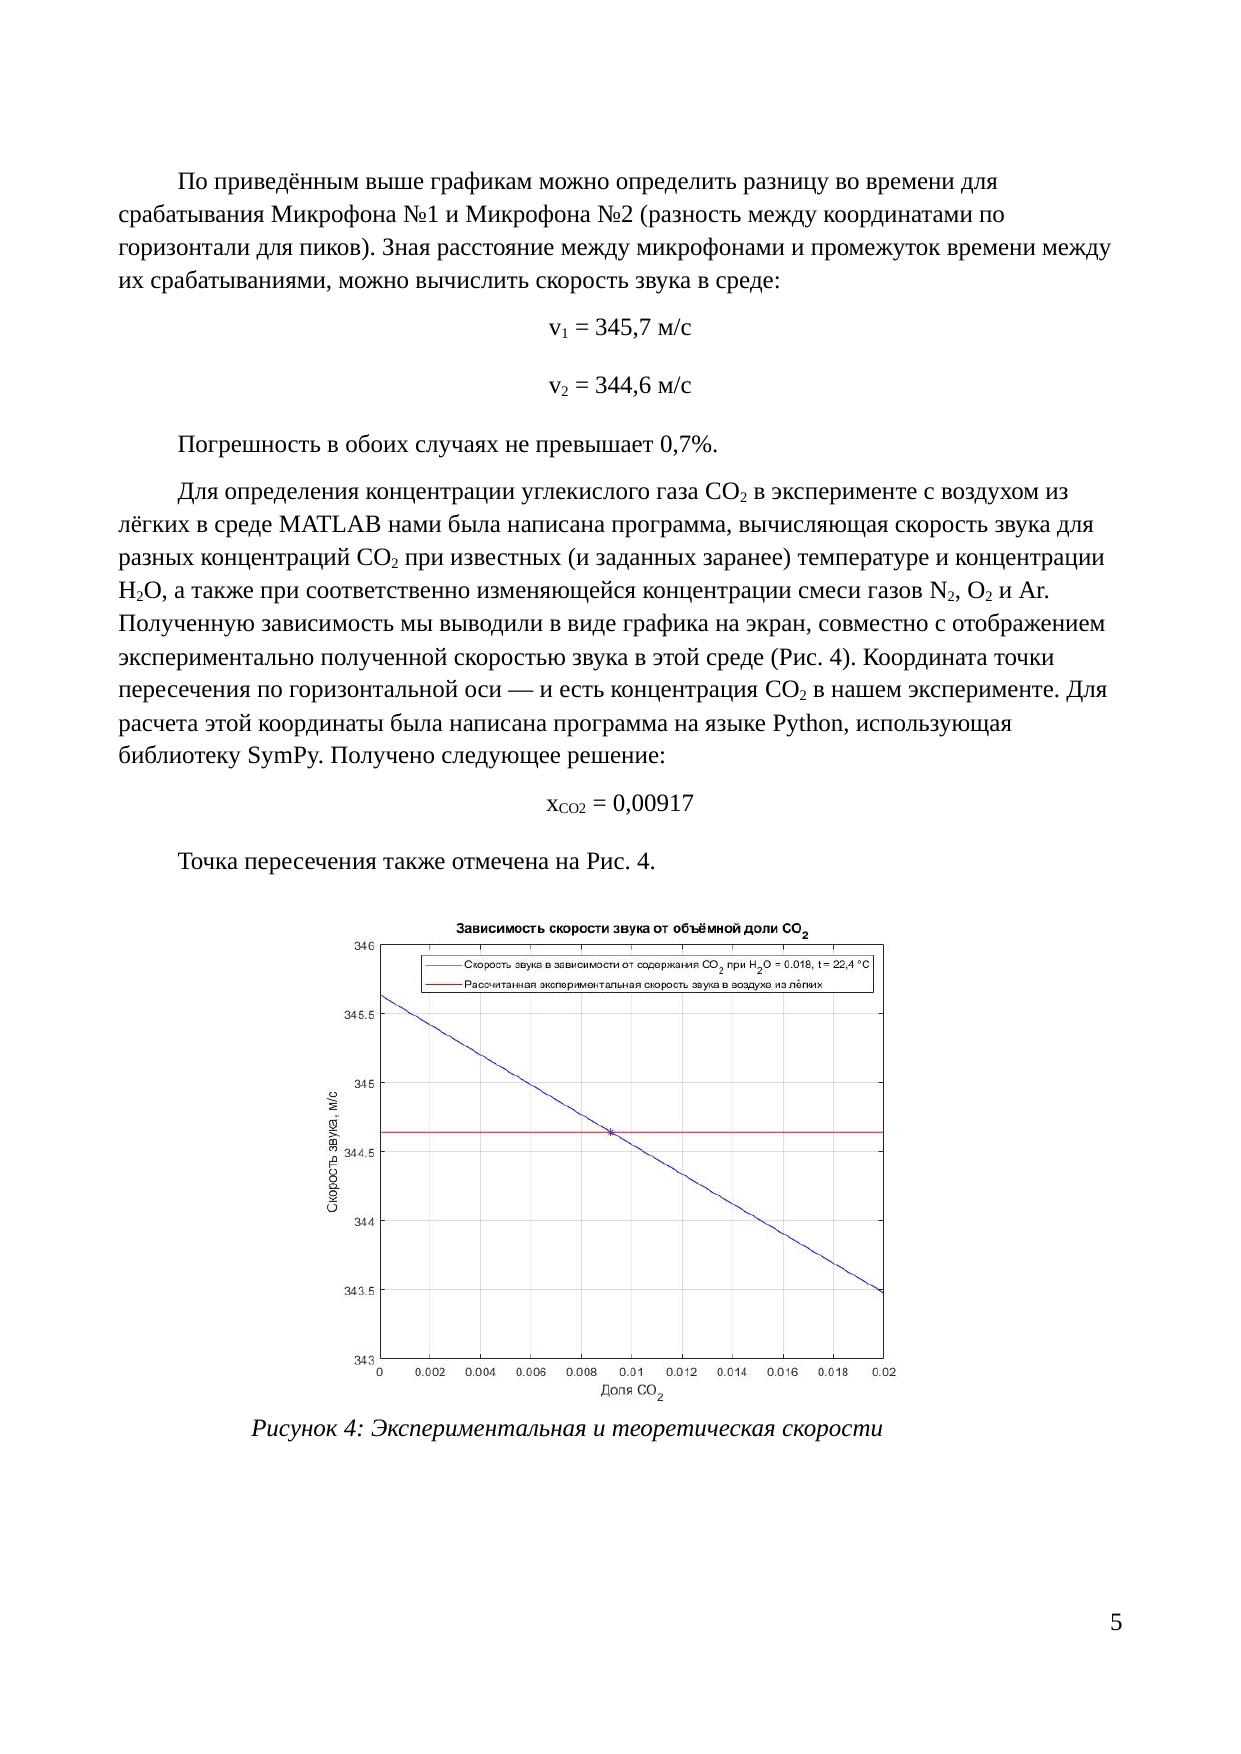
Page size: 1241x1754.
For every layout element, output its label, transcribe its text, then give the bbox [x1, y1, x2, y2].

text xCO2 = 0,00917 [118, 788, 1122, 817]
text v1 = 345,7 м/с [118, 312, 1122, 341]
text Для определения концентрации углекислого газа CO2 в эксперименте с воздухом из лёгких в среде MATLAB нами была написана программа, вычисляющая скорость звука для разных концентраций CO2 при известных (и заданных заранее) температуре и концентрации H2O, а также при соответственно изменяющейся концентрации смеси газов N2, O2 и Ar. Полученную зависимость мы выводили в виде графика на экран, совместно с отображением экспериментально полученной скоростью звука в этой среде (Рис. 4). Координата точки пересечения по горизонтальной оси — и есть концентрация CO2 в нашем эксперименте. Для расчета этой координаты была написана программа на языке Python, использующая библиотеку SymPy. Получено следующее решение: [118, 476, 1122, 769]
text Погрешность в обоих случаях не превышает 0,7%. [118, 429, 1122, 458]
text v2 = 344,6 м/с [118, 371, 1122, 399]
text Точка пересечения также отмечена на Рис. 4. [118, 846, 1122, 875]
picture [295, 906, 945, 1414]
text По приведённым выше графикам можно определить разницу во времени для срабатывания Микрофона №1 и Микрофона №2 (разность между координатами по горизонтали для пиков). Зная расстояние между микрофонами и промежуток времени между их срабатываниями, можно вычислить скорость звука в среде: [118, 166, 1122, 293]
text Рисунок 4: Экспериментальная и теоретическая скорости [251, 907, 989, 1442]
